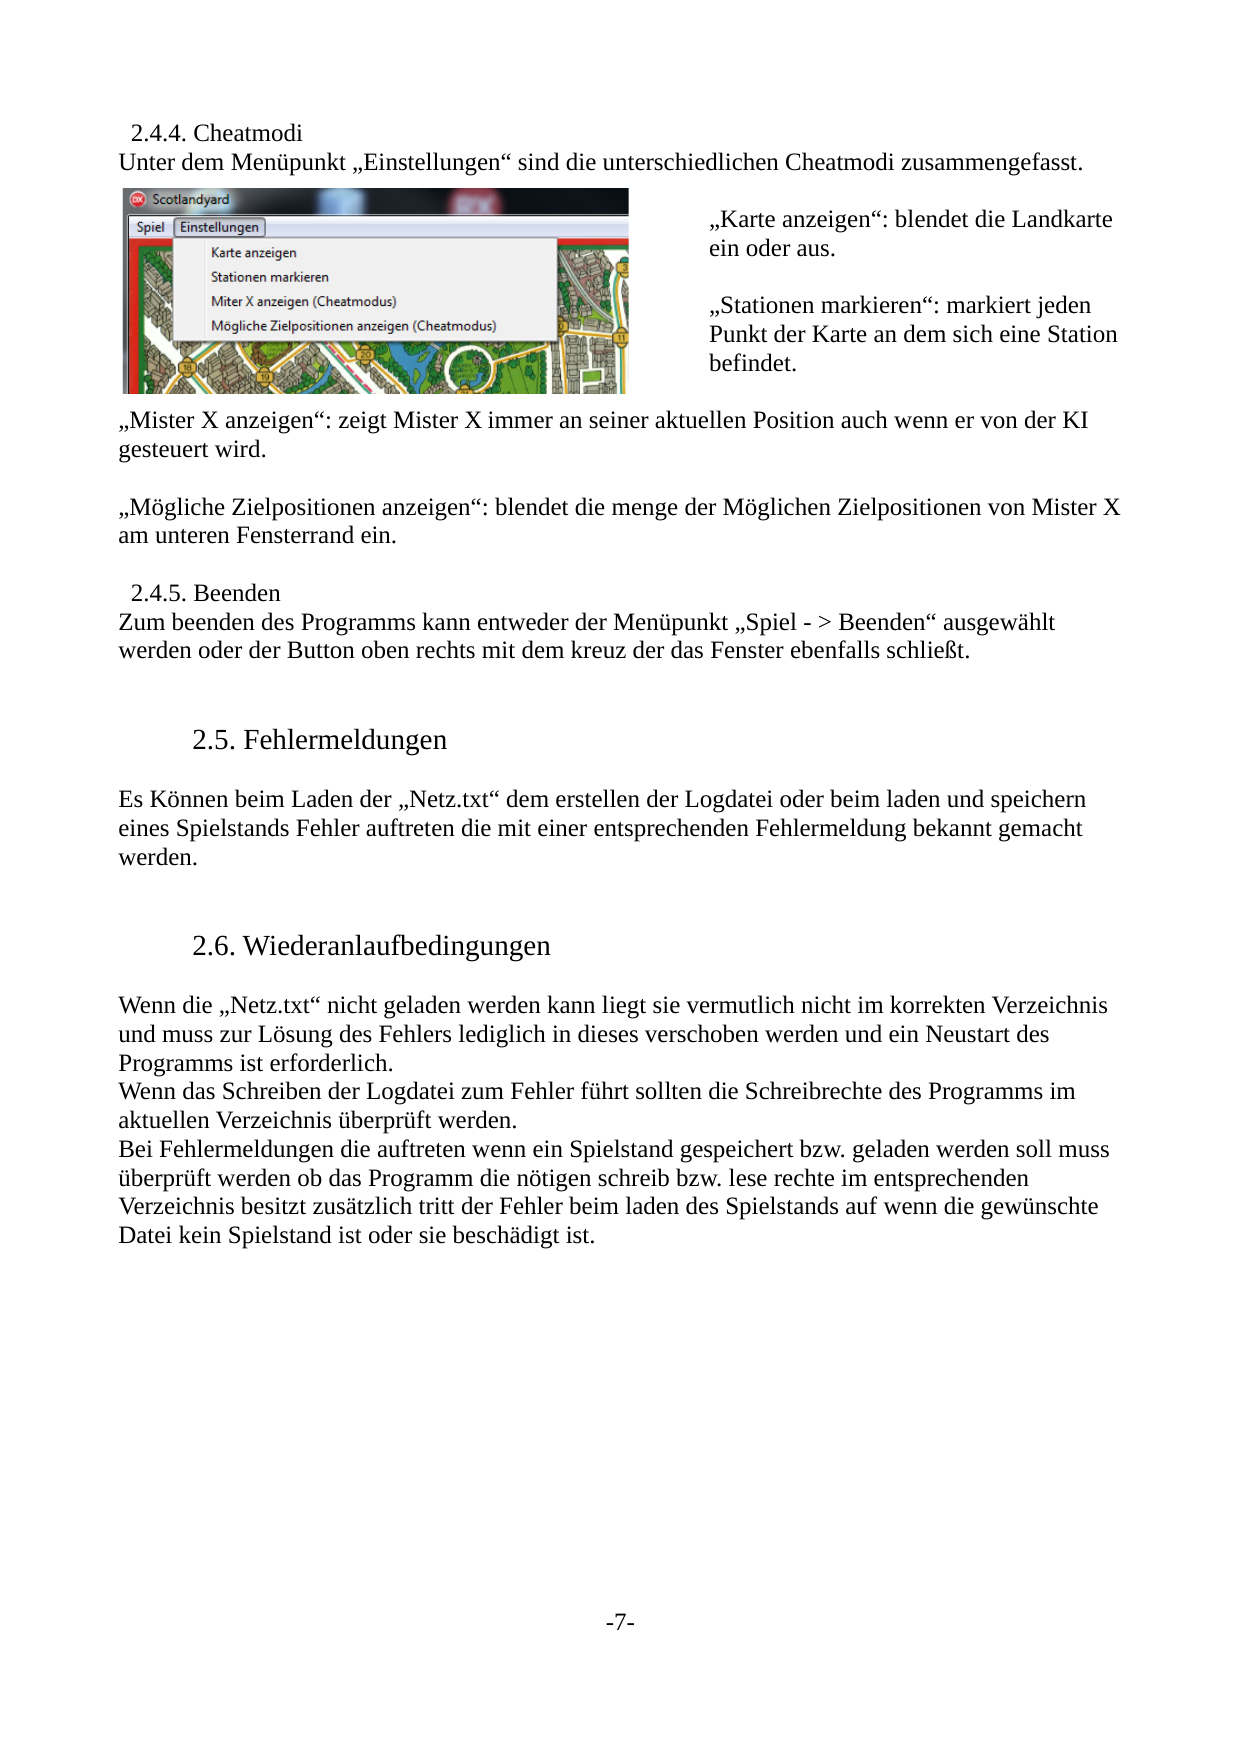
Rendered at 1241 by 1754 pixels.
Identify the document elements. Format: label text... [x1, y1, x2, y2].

text Wenn die „Netz.txt“ nicht geladen werden kann liegt sie vermutlich nicht im korrekten Verzeichnis und muss zur Lösung des Fehlers lediglich in dieses verschoben werden und ein Neustart des Programms ist erforderlich. [118, 990, 1122, 1076]
text „Mister X anzeigen“: zeigt Mister X immer an seiner aktuellen Position auch wenn er von der KI gesteuert wird. [118, 406, 1122, 463]
text „Karte anzeigen“: blendet die Landkarte ein oder aus. [118, 204, 1122, 262]
text „Stationen markieren“: markiert jeden Punkt der Karte an dem sich eine Station befindet. [118, 291, 1122, 377]
text 2.5. Fehlermeldungen [118, 722, 1122, 755]
text 2.4.5. Beenden [118, 578, 1122, 607]
text Zum beenden des Programms kann entweder der Menüpunkt „Spiel - > Beenden“ ausgewählt werden oder der Button oben rechts mit dem kreuz der das Fenster ebenfalls schließt. [118, 607, 1122, 664]
text Wenn das Schreiben der Logdatei zum Fehler führt sollten die Schreibrechte des Programms im aktuellen Verzeichnis überprüft werden. [118, 1076, 1122, 1134]
text Bei Fehlermeldungen die auftreten wenn ein Spielstand gespeichert bzw. geladen werden soll muss überprüft werden ob das Programm die nötigen schreib bzw. lese rechte im entsprechenden Verzeichnis besitzt zusätzlich tritt der Fehler beim laden des Spielstands auf wenn die gewünschte Datei kein Spielstand ist oder sie beschädigt ist. [118, 1134, 1122, 1249]
picture [122, 188, 145, 197]
text Unter dem Menüpunkt „Einstellungen“ sind die unterschiedlichen Cheatmodi zusammengefasst. [118, 147, 1122, 176]
text 2.6. Wiederanlaufbedingungen [118, 928, 1122, 961]
text 2.4.4. Cheatmodi [118, 118, 1122, 147]
text Es Können beim Laden der „Netz.txt“ dem erstellen der Logdatei oder beim laden und speichern eines Spielstands Fehler auftreten die mit einer entsprechenden Fehlermeldung bekannt gemacht werden. [118, 784, 1122, 870]
text „Mögliche Zielpositionen anzeigen“: blendet die menge der Möglichen Zielpositionen von Mister X am unteren Fensterrand ein. [118, 492, 1122, 549]
